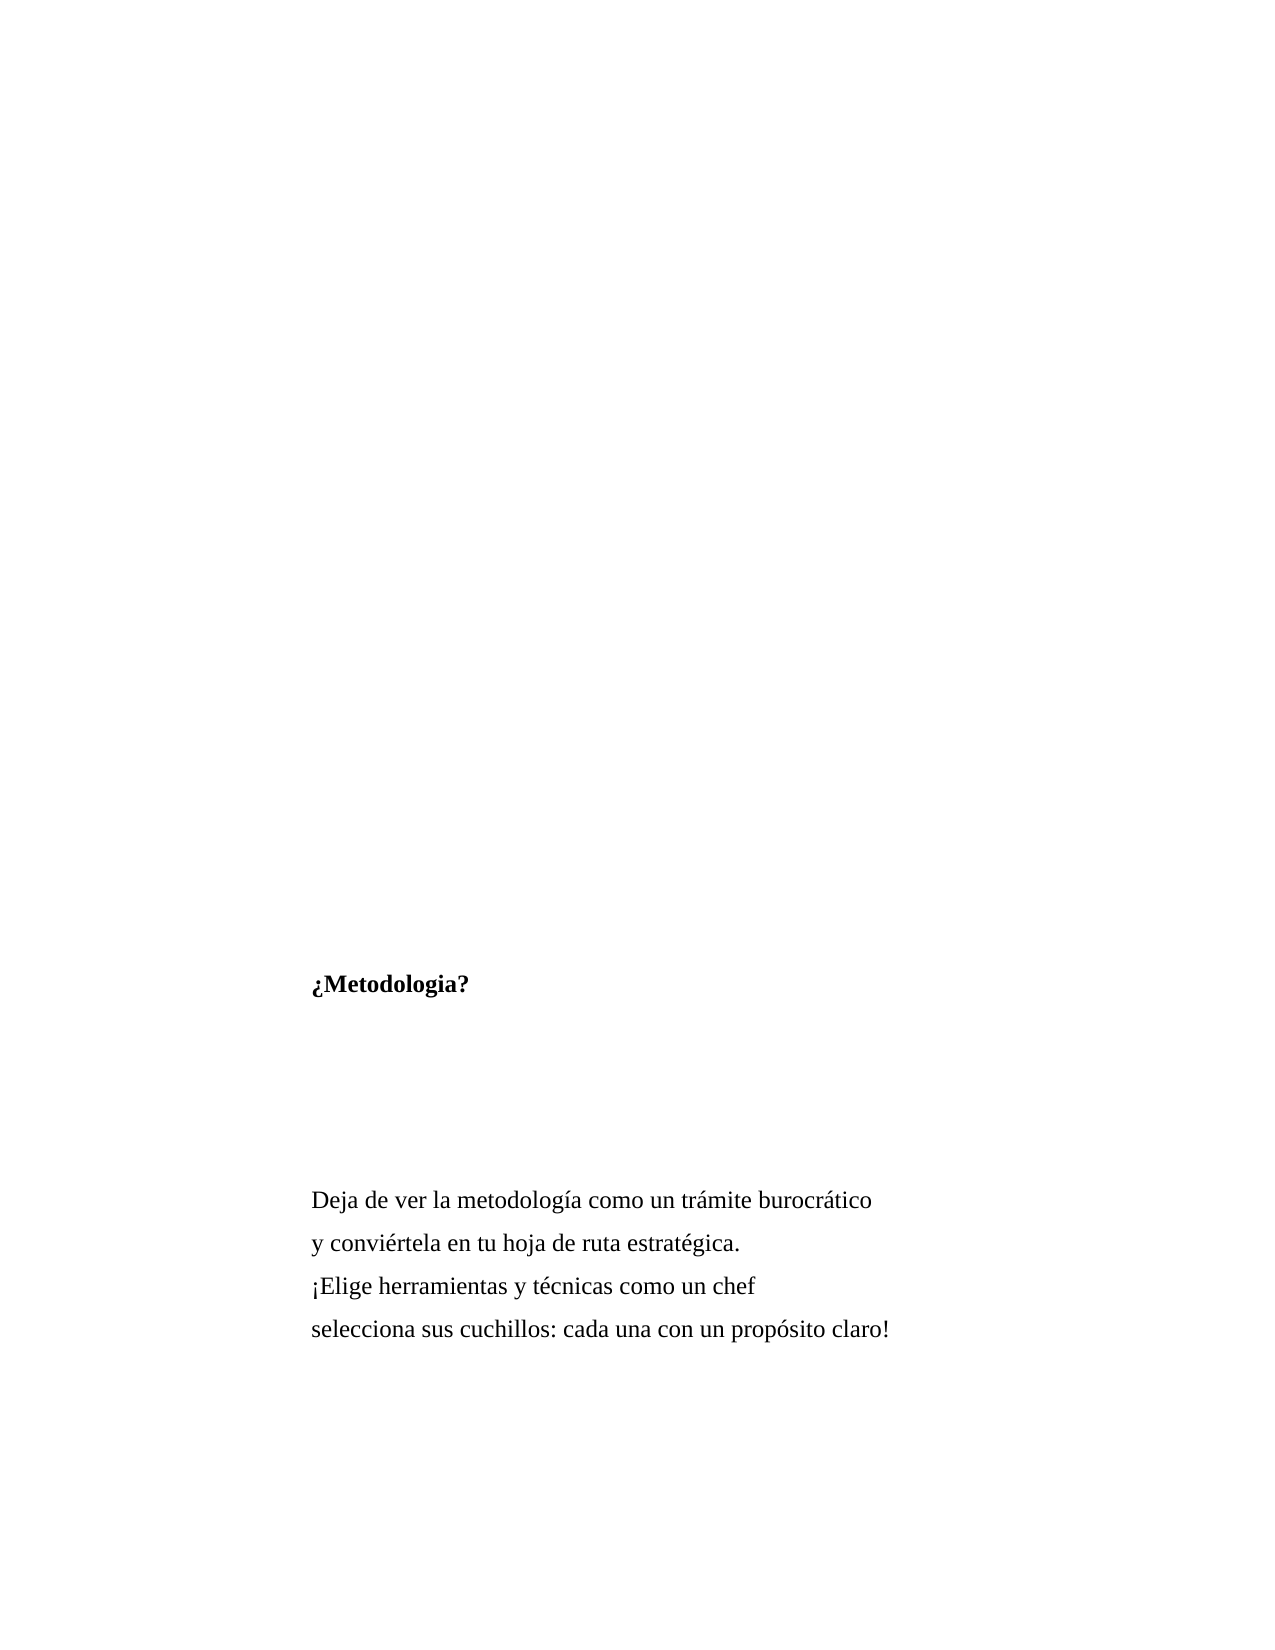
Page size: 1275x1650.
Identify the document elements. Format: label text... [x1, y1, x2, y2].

text y conviértela en tu hoja de ruta estratégica. [236, 1228, 1125, 1257]
text selecciona sus cuchillos: cada una con un propósito claro! [236, 1314, 1125, 1343]
text ¡Elige herramientas y técnicas como un chef [236, 1271, 1125, 1300]
text ¿Metodologia? [236, 969, 1125, 998]
text Deja de ver la metodología como un trámite burocrático [236, 1185, 1125, 1214]
